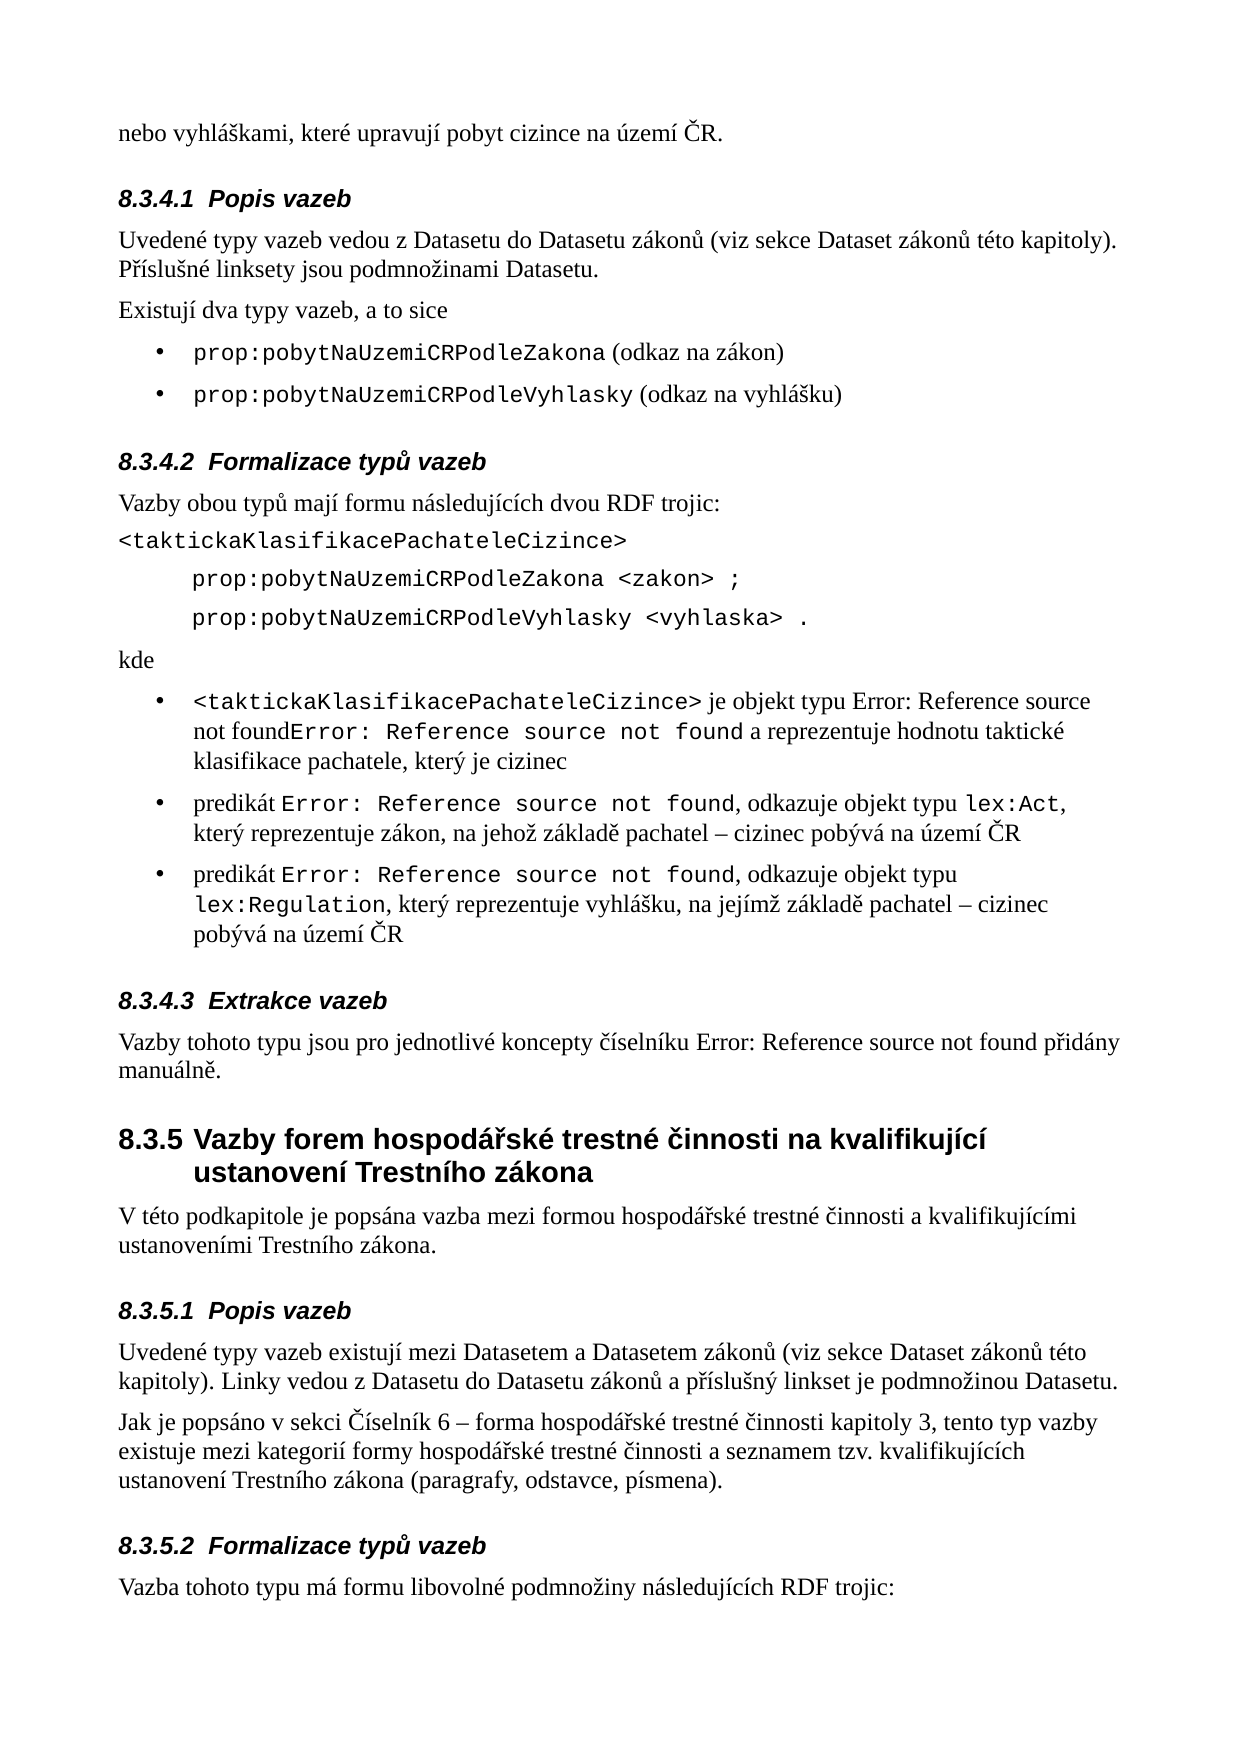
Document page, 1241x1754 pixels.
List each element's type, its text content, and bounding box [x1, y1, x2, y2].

subtitle Vazby forem hospodářské trestné činnosti na kvalifikující ustanovení Trestního zákona [118, 1122, 1122, 1189]
text V této podkapitole je popsána vazba mezi formou hospodářské trestné činnosti a kvalifikujícími ustanoveními Trestního zákona. [118, 1201, 1122, 1259]
text Uvedené typy vazeb vedou z Datasetu do Datasetu zákonů (viz sekce Dataset zákonů této kapitoly). Příslušné linksety jsou podmnožinami Datasetu. [118, 225, 1122, 283]
text kde [118, 645, 1122, 673]
text Uvedené typy vazeb existují mezi Datasetem a Datasetem zákonů (viz sekce Dataset zákonů této kapitoly). Linky vedou z Datasetu do Datasetu zákonů a příslušný linkset je podmnožinou Datasetu. [118, 1337, 1122, 1395]
text Jak je popsáno v sekci Číselník 6 – forma hospodářské trestné činnosti kapitoly 3, tento typ vazby existuje mezi kategorií formy hospodářské trestné činnosti a seznamem tzv. kvalifikujících ustanovení Trestního zákona (paragrafy, odstavce, písmena). [118, 1407, 1122, 1494]
list predikát Chyba: zdroj odkazu nenalezen, odkazuje objekt typu lex:Act, který reprezentuje zákon, na jehož základě pachatel – cizinec pobývá na území ČR [156, 788, 1122, 847]
subtitle Popis vazeb [118, 1296, 1122, 1325]
text Vazba tohoto typu má formu libovolné podmnožiny následujících RDF trojic: [118, 1572, 1122, 1601]
subtitle Formalizace typů vazeb [118, 447, 1122, 476]
subtitle Popis vazeb [118, 184, 1122, 213]
list prop:pobytNaUzemiCRPodleZakona (odkaz na zákon) [156, 337, 1122, 367]
text prop:pobytNaUzemiCRPodleVyhlasky <vyhlaska> . [118, 606, 1122, 632]
list predikát Chyba: zdroj odkazu nenalezen, odkazuje objekt typu lex:Regulation, který reprezentuje vyhlášku, na jejímž základě pachatel – cizinec pobývá na území ČR [156, 859, 1122, 948]
text <taktickaKlasifikacePachateleCizince> [118, 529, 1122, 555]
text nebo vyhláškami, které upravují pobyt cizince na území ČR. [118, 118, 1122, 147]
text prop:pobytNaUzemiCRPodleZakona <zakon> ; [118, 568, 1122, 594]
list prop:pobytNaUzemiCRPodleVyhlasky (odkaz na vyhlášku) [156, 379, 1122, 409]
subtitle Extrakce vazeb [118, 986, 1122, 1014]
subtitle Formalizace typů vazeb [118, 1531, 1122, 1560]
text Vazby obou typů mají formu následujících dvou RDF trojic: [118, 488, 1122, 517]
list <taktickaKlasifikacePachateleCizince> je objekt typu Chyba: zdroj odkazu nenalezenChyba: zdroj odkazu nenalezen a reprezentuje hodnotu taktické klasifikace pachatele, který je cizinec [156, 686, 1122, 775]
text Vazby tohoto typu jsou pro jednotlivé koncepty číselníku Chyba: zdroj odkazu nenalezen přidány manuálně. [118, 1027, 1122, 1084]
text Existují dva typy vazeb, a to sice [118, 295, 1122, 324]
